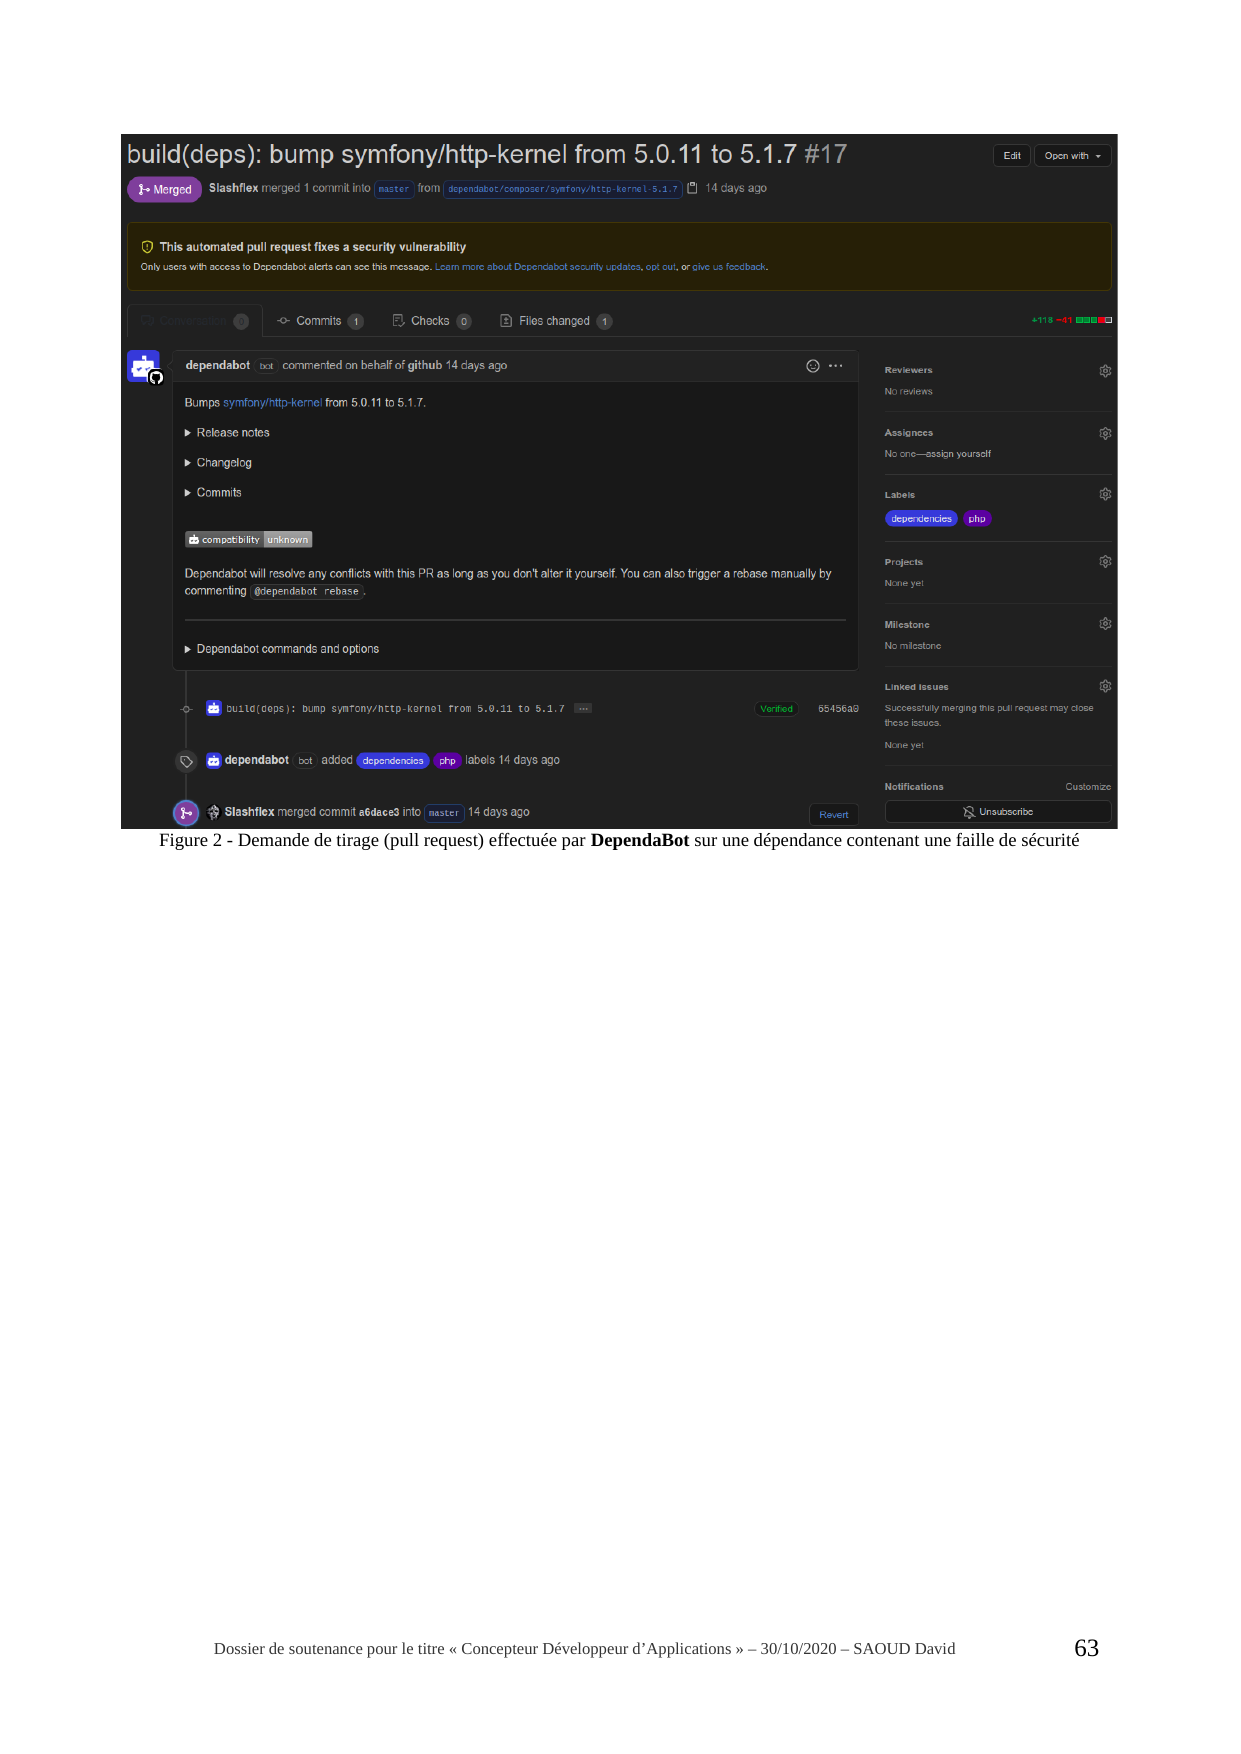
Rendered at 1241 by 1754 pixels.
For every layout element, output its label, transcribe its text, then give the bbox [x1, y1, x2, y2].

text Figure 2 - Demande de tirage (pull request) effectuée par DependaBot sur une dépendance contenant une faille de sécurité [121, 829, 1118, 850]
picture [121, 134, 1118, 829]
